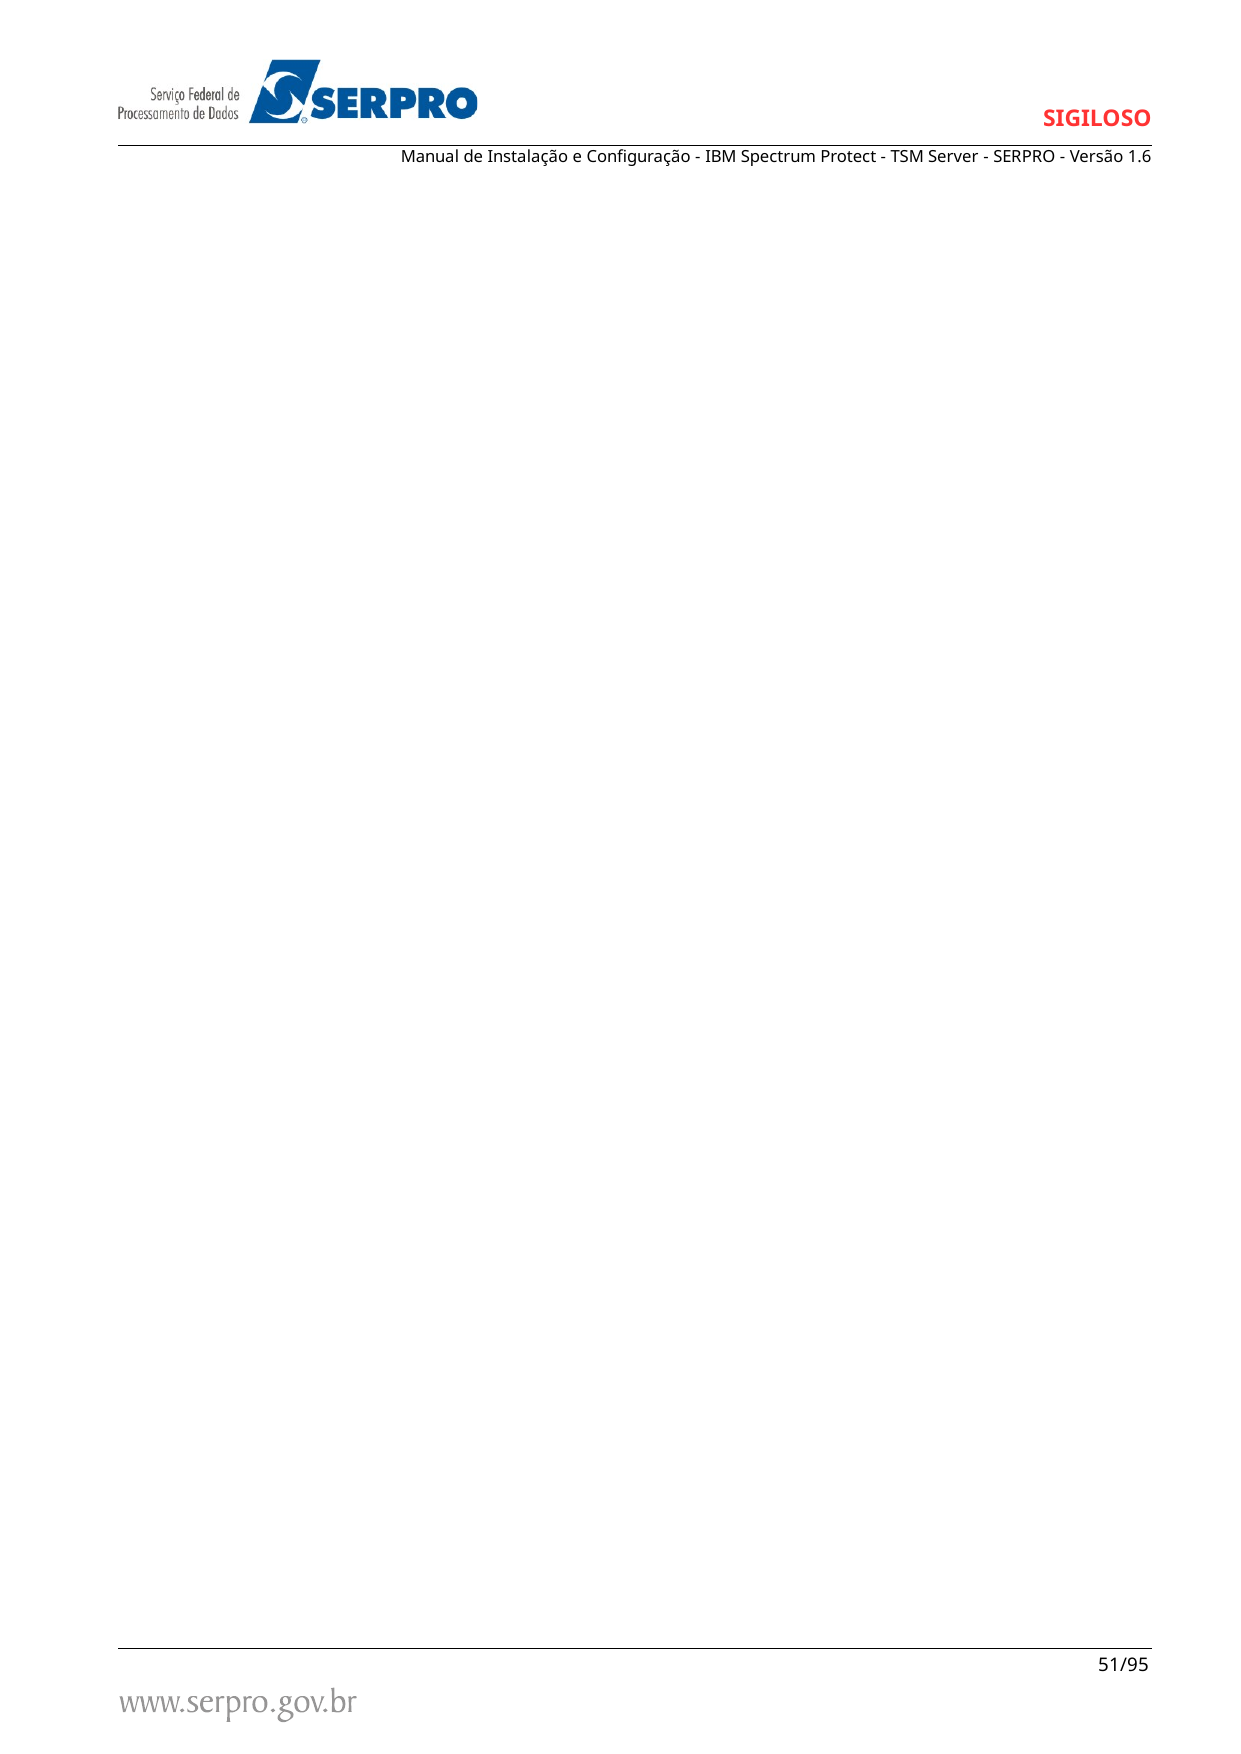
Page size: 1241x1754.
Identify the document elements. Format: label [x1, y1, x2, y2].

picture [118, 59, 478, 124]
